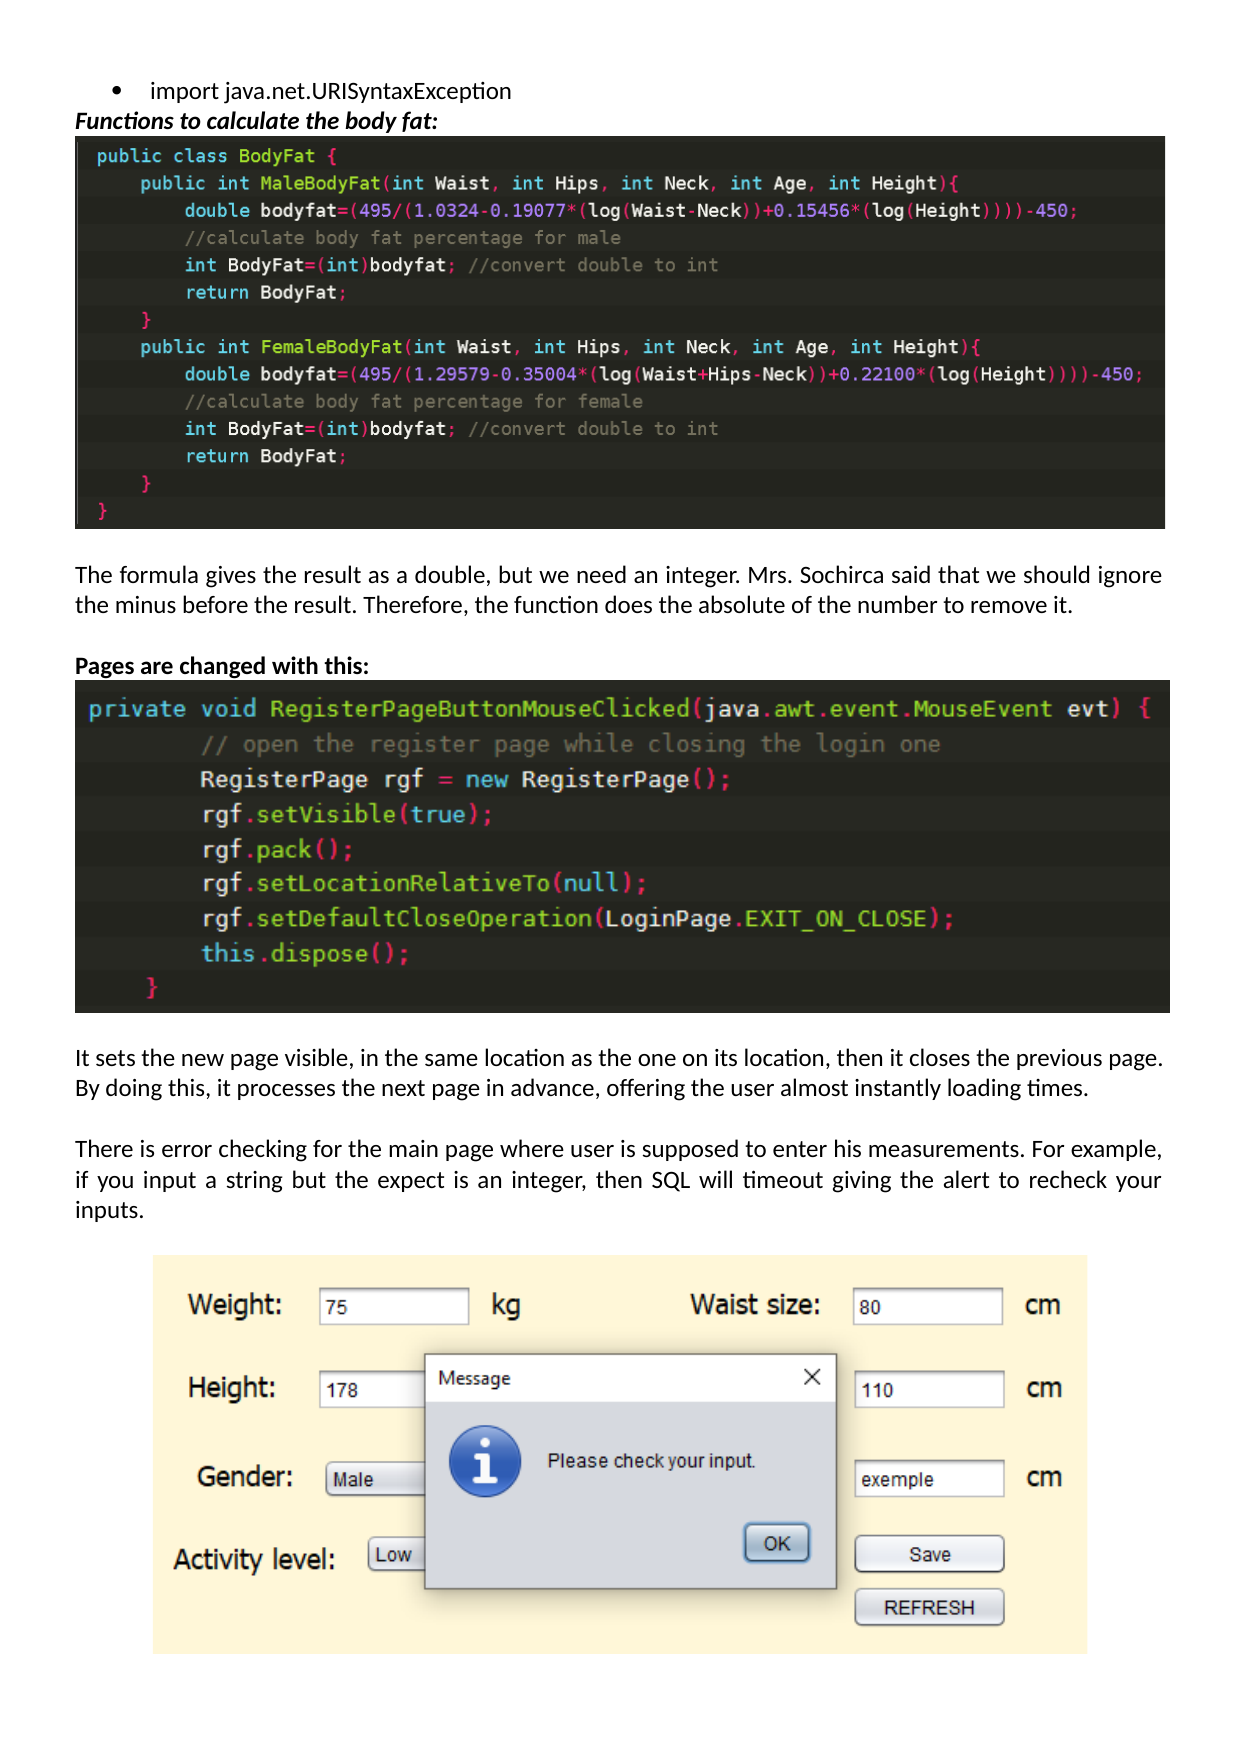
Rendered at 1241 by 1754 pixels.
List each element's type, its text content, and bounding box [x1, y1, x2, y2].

text There is error checking for the main page where user is supposed to enter his measurements. For example, if you input a string but the expect is an integer, then SQL will timeout giving the alert to recheck your inputs. [75, 1133, 1165, 1225]
text Functions to calculate the body fat: [75, 106, 1165, 136]
text The formula gives the result as a double, but we need an integer. Mrs. Sochirca said that we should ignore the minus before the result. Therefore, the function does the absolute of the number to remove it. [75, 559, 1165, 620]
list import java.net.URISyntaxException [112, 75, 1165, 106]
text Pages are changed with this: [75, 650, 1165, 680]
text It sets the new page visible, in the same location as the one on its location, then it closes the previous page. By doing this, it processes the next page in advance, offering the user almost instantly loading times. [75, 1042, 1165, 1103]
